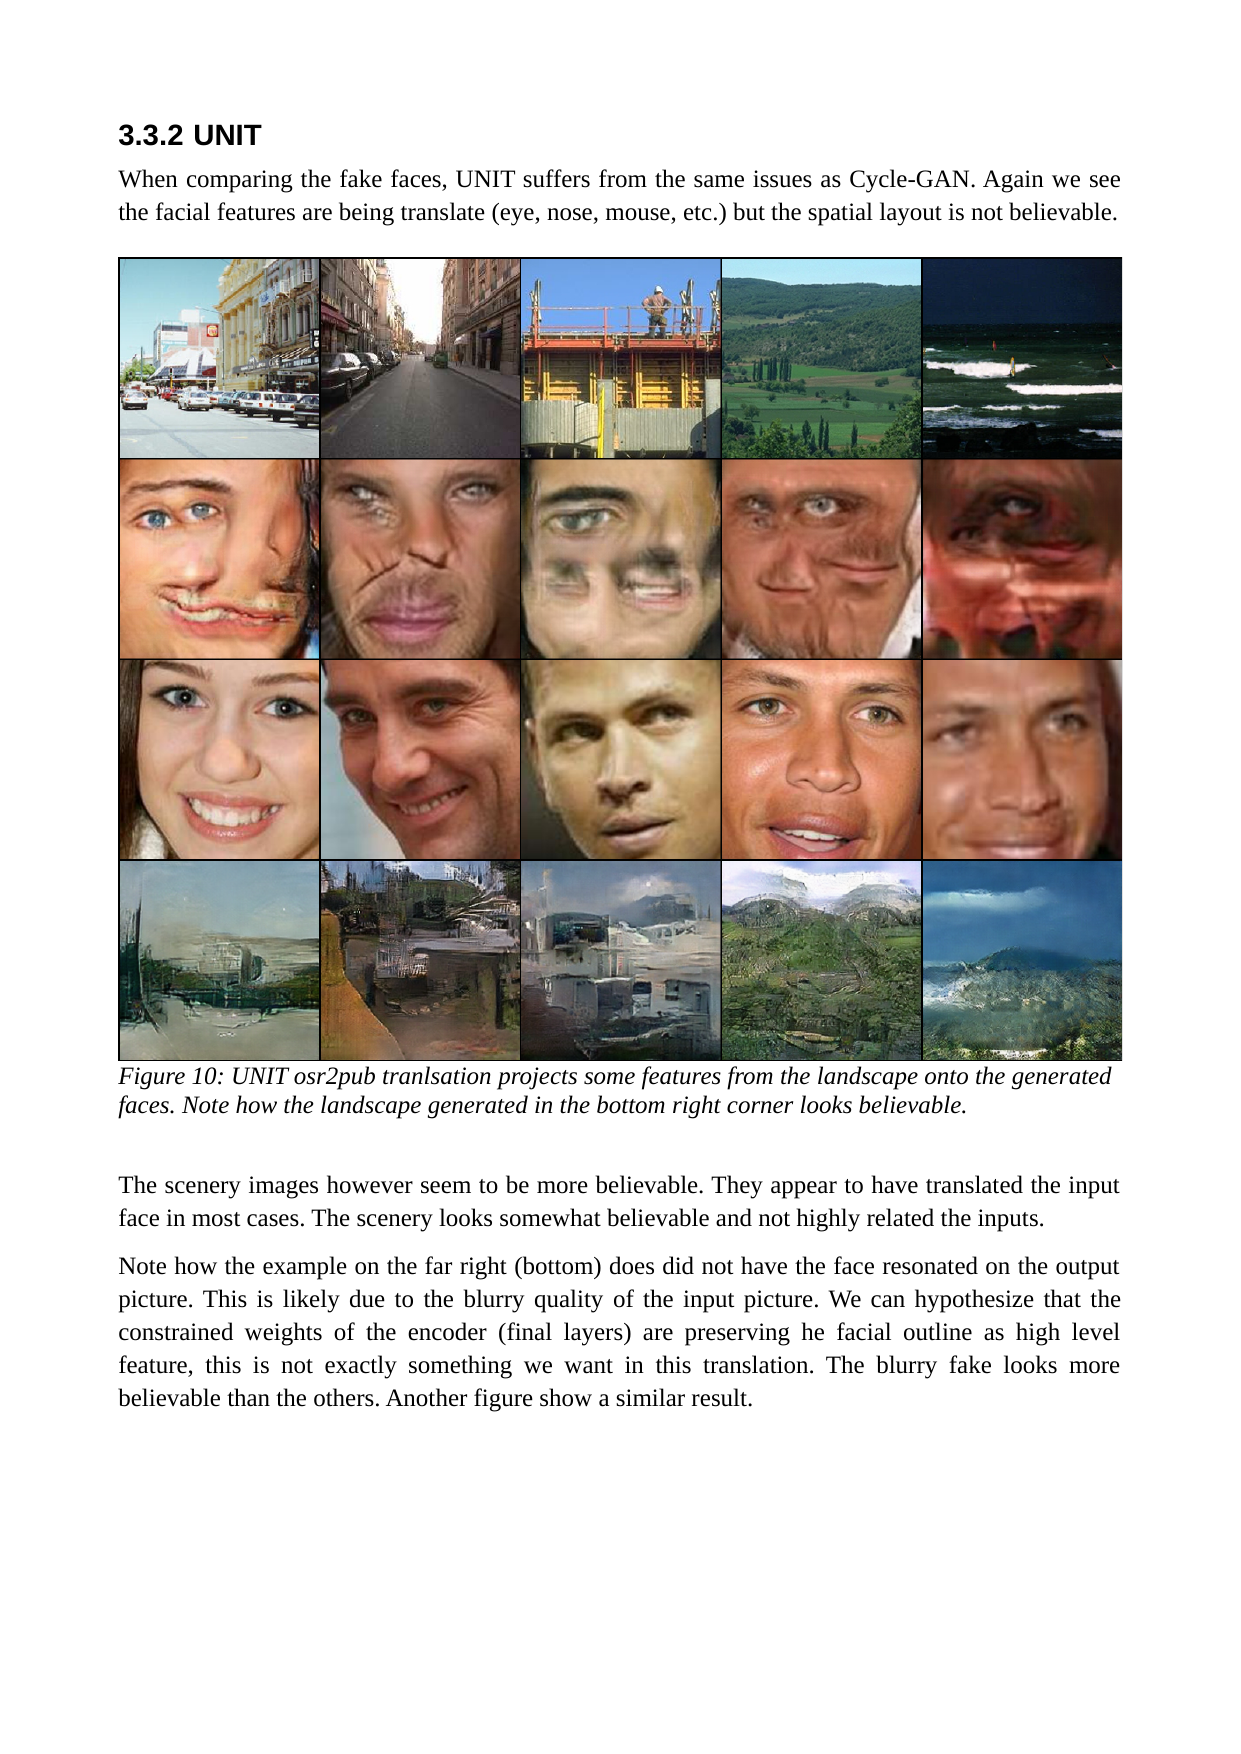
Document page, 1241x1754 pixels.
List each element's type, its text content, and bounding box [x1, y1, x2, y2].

text Note how the example on the far right (bottom) does did not have the face resonated on the output picture. This is likely due to the blurry quality of the input picture. We can hypothesize that the constrained weights of the encoder (final layers) are preserving he facial outline as high level feature, this is not exactly something we want in this translation. The blurry fake looks more believable than the others. Another figure show a similar result. [118, 1251, 1122, 1412]
text Figure 10: UNIT osr2pub tranlsation projects some features from the landscape onto the generated faces. Note how the landscape generated in the bottom right corner looks believable. [118, 1061, 1122, 1118]
text The scenery images however seem to be more believable. They appear to have translated the input face in most cases. The scenery looks somewhat believable and not highly related the inputs. [118, 1170, 1122, 1232]
subtitle UNIT [118, 118, 1122, 152]
picture [118, 257, 1123, 1061]
text When comparing the fake faces, UNIT suffers from the same issues as Cycle-GAN. Again we see the facial features are being translate (eye, nose, mouse, etc.) but the spatial layout is not believable. [118, 164, 1122, 226]
